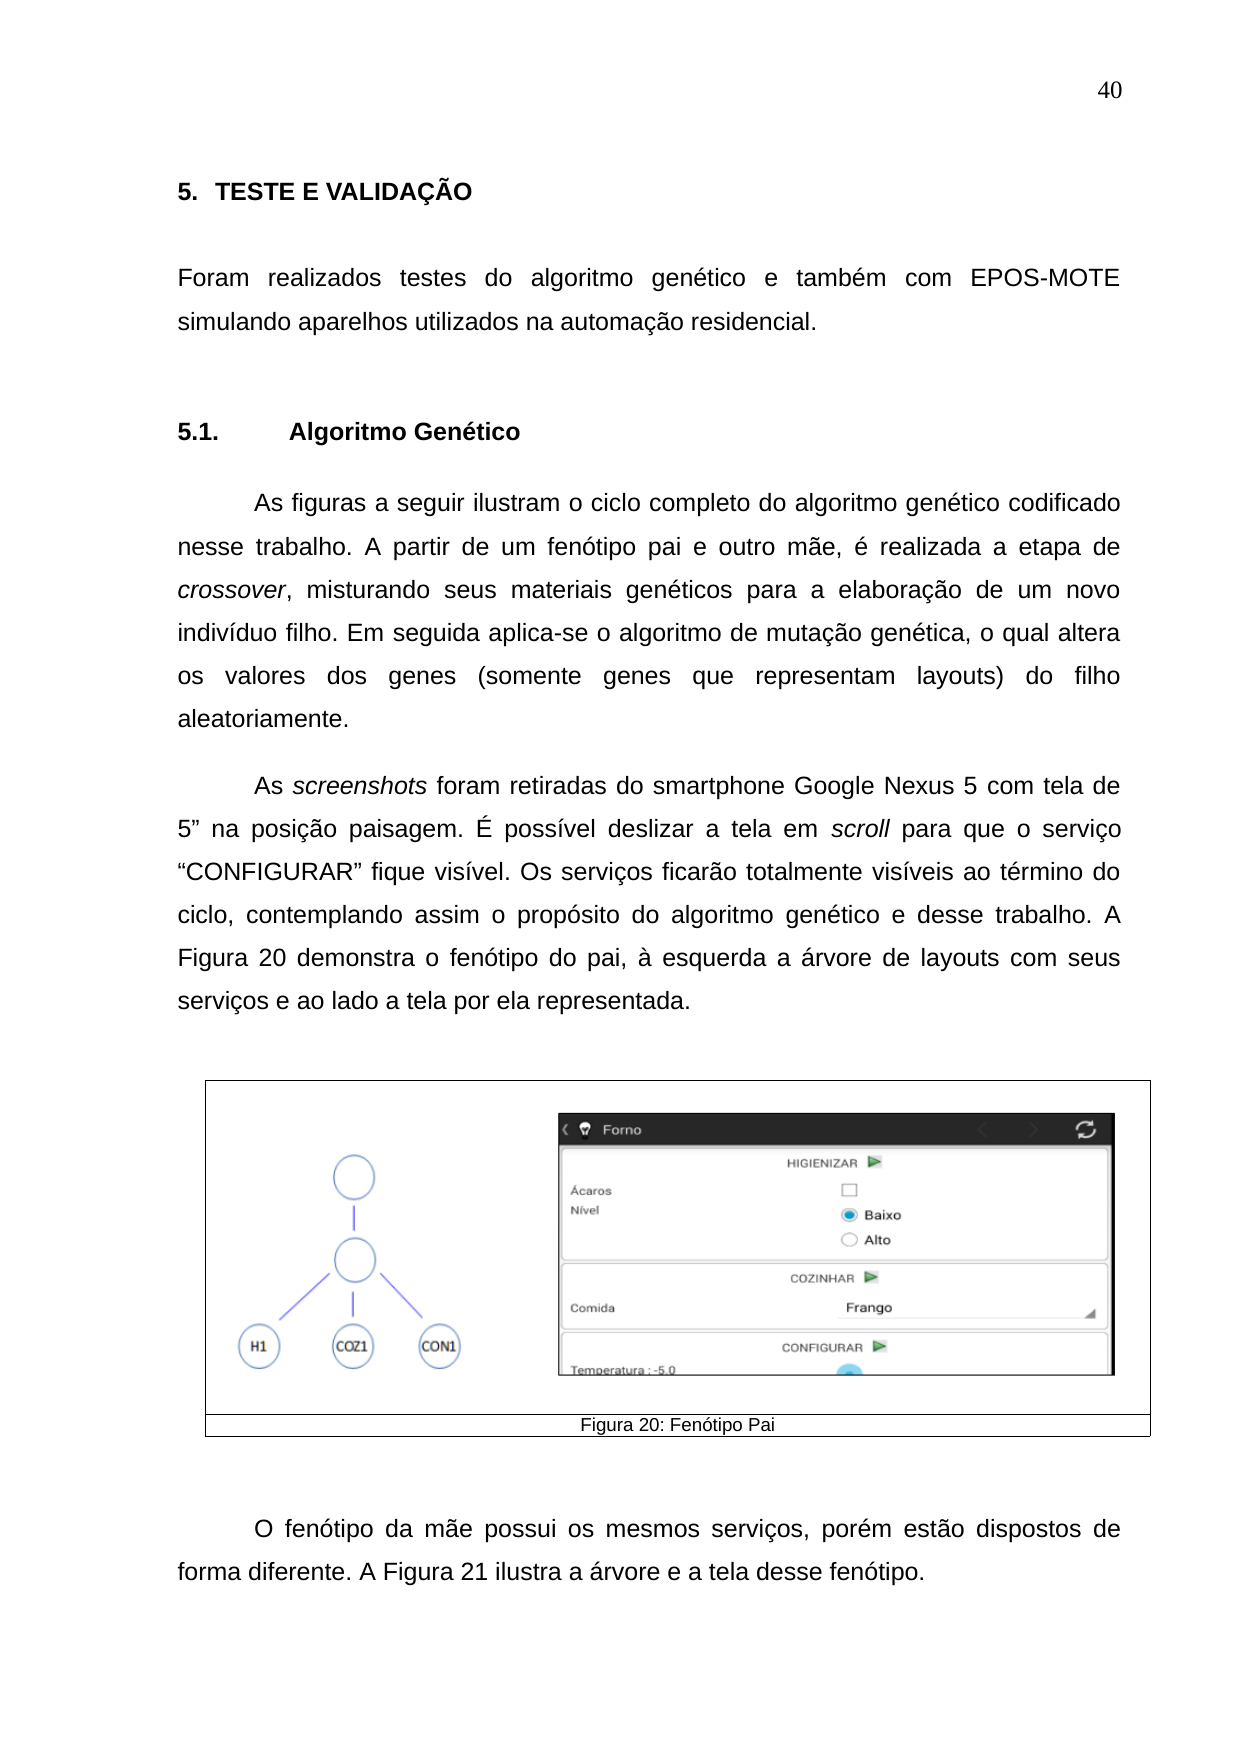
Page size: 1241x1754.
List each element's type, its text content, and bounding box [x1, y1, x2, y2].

text As figuras a seguir ilustram o ciclo completo do algoritmo genético codificado nesse trabalho. A partir de um fenótipo pai e outro mãe, é realizada a etapa de crossover, misturando seus materiais genéticos para a elaboração de um novo indivíduo filho. Em seguida aplica-se o algoritmo de mutação genética, o qual altera os valores dos genes (somente genes que representam layouts) do filho aleatoriamente. [177, 488, 1122, 733]
list TESTE E VALIDAÇÃO [177, 177, 1122, 206]
text O fenótipo da mãe possui os mesmos serviços, porém estão dispostos de forma diferente. A Figura 21 ilustra a árvore e a tela desse fenótipo. [177, 1514, 1122, 1586]
text As screenshots foram retiradas do smartphone Google Nexus 5 com tela de 5” na posição paisagem. É possível deslizar a tela em scroll para que o serviço “CONFIGURAR” fique visível. Os serviços ficarão totalmente visíveis ao término do ciclo, contemplando assim o propósito do algoritmo genético e desse trabalho. A Figura 20 demonstra o fenótipo do pai, à esquerda a árvore de layouts com seus serviços e ao lado a tela por ela representada. [177, 771, 1122, 1015]
list Foram realizados testes do algoritmo genético e também com EPOS-MOTE simulando aparelhos utilizados na automação residencial. [177, 263, 1122, 335]
text Figura 20: Fenótipo Pai [206, 1415, 1150, 1436]
picture [206, 1081, 1150, 1414]
list Algoritmo Genético [177, 416, 1122, 445]
